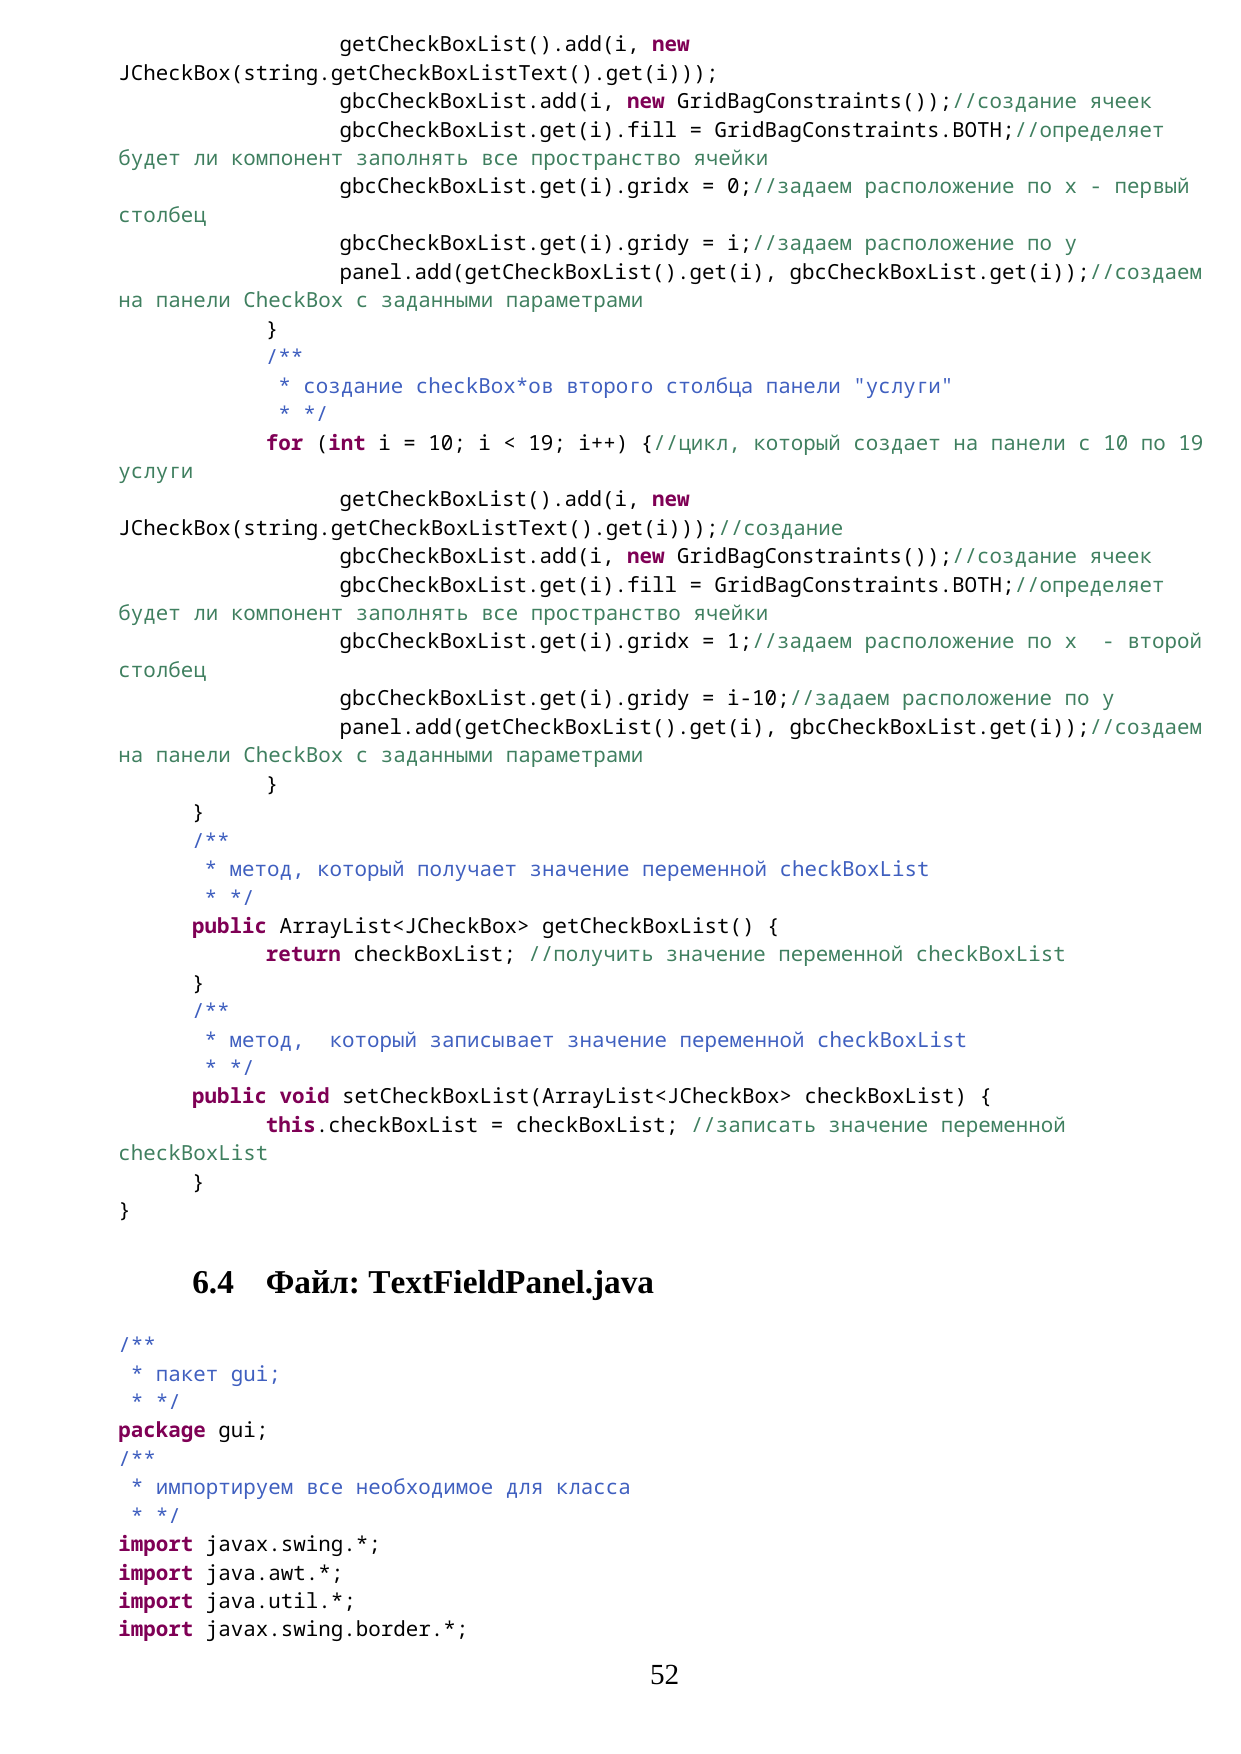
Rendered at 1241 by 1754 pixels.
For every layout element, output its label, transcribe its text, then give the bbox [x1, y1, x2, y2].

text panel.add(getCheckBoxList().get(i), gbcCheckBoxList.get(i));//создаем на панели CheckBox с заданными параметрами [118, 257, 1211, 314]
text gbcCheckBoxList.get(i).gridx = 1;//задаем расположение по x - второй столбец [118, 627, 1211, 683]
text /** [118, 1330, 1211, 1359]
list Файл: TextFieldPanel.java [118, 1262, 1211, 1301]
text /** [118, 996, 1211, 1025]
text * */ [118, 1053, 1211, 1082]
text /** [118, 342, 1211, 371]
text this.checkBoxList = checkBoxList; //записать значение переменной checkBoxList [118, 1110, 1211, 1167]
text /** [118, 1444, 1211, 1472]
text * */ [118, 883, 1211, 911]
text * */ [118, 1501, 1211, 1529]
text for (int i = 10; i < 19; i++) {//цикл, который создает на панели с 10 по 19 услуги [118, 428, 1211, 484]
text gbcCheckBoxList.add(i, new GridBagConstraints());//создание ячеек [118, 541, 1211, 570]
text } [118, 769, 1211, 797]
text import javax.swing.*; [118, 1529, 1211, 1558]
text * */ [118, 1387, 1211, 1416]
text panel.add(getCheckBoxList().get(i), gbcCheckBoxList.get(i));//создаем на панели CheckBox с заданными параметрами [118, 712, 1211, 769]
text * создание checkBox*ов второго столбца панели "услуги" [118, 371, 1211, 399]
text * метод, который записывает значение переменной checkBoxList [118, 1025, 1211, 1053]
text } [118, 797, 1211, 826]
text public void setCheckBoxList(ArrayList<JCheckBox> checkBoxList) { [118, 1082, 1211, 1110]
text } [118, 1167, 1211, 1195]
text * метод, который получает значение переменной checkBoxList [118, 854, 1211, 883]
text getCheckBoxList().add(i, new JCheckBox(string.getCheckBoxListText().get(i))); [118, 29, 1211, 86]
text gbcCheckBoxList.add(i, new GridBagConstraints());//создание ячеек [118, 86, 1211, 115]
text return checkBoxList; //получить значение переменной checkBoxList [118, 939, 1211, 968]
text } [118, 968, 1211, 996]
text gbcCheckBoxList.get(i).fill = GridBagConstraints.BOTH;//определяет будет ли компонент заполнять все пространство ячейки [118, 570, 1211, 627]
text } [118, 1195, 1211, 1224]
text /** [118, 826, 1211, 854]
text gbcCheckBoxList.get(i).gridy = i;//задаем расположение по у [118, 228, 1211, 257]
text * */ [118, 399, 1211, 428]
text gbcCheckBoxList.get(i).gridy = i-10;//задаем расположение по у [118, 683, 1211, 712]
text import java.awt.*; [118, 1558, 1211, 1586]
text import javax.swing.border.*; [118, 1614, 1211, 1643]
text import java.util.*; [118, 1586, 1211, 1614]
text package gui; [118, 1416, 1211, 1444]
text getCheckBoxList().add(i, new JCheckBox(string.getCheckBoxListText().get(i)));//создание [118, 484, 1211, 541]
text * импортируем все необходимое для класса [118, 1472, 1211, 1501]
text } [118, 314, 1211, 342]
text gbcCheckBoxList.get(i).fill = GridBagConstraints.BOTH;//определяет будет ли компонент заполнять все пространство ячейки [118, 115, 1211, 172]
text public ArrayList<JCheckBox> getCheckBoxList() { [118, 911, 1211, 939]
text * пакет gui; [118, 1359, 1211, 1387]
text gbcCheckBoxList.get(i).gridx = 0;//задаем расположение по x - первый столбец [118, 172, 1211, 228]
